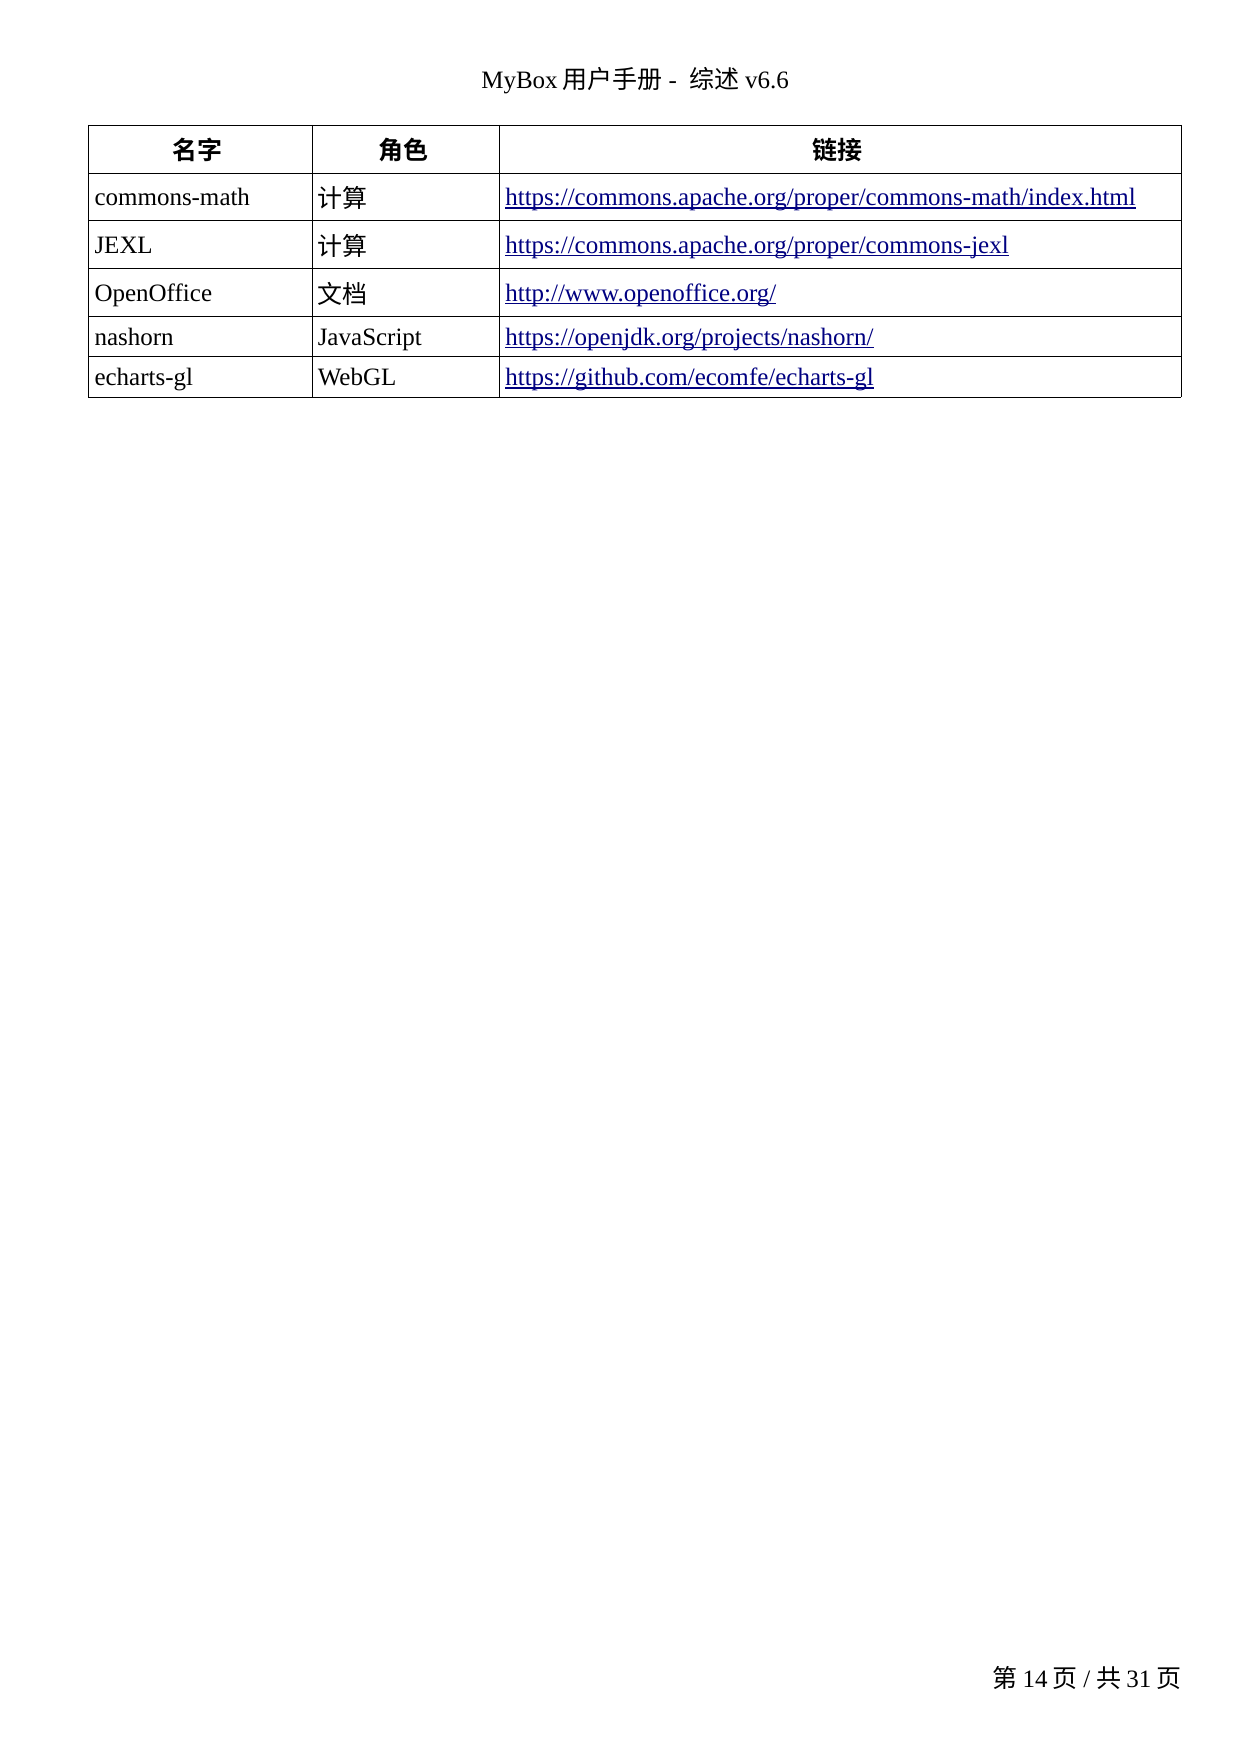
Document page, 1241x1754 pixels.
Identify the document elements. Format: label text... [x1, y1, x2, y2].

table_cell https://commons.apache.org/proper/commons-math/index.html [500, 174, 1181, 220]
table_cell 计算 [313, 174, 499, 220]
table_header 链接 [500, 126, 1181, 173]
table_cell 计算 [313, 221, 499, 268]
table_cell https://commons.apache.org/proper/commons-jexl [500, 221, 1181, 268]
table_cell nashorn [89, 317, 312, 356]
table_cell 文档 [313, 269, 499, 316]
table_cell https://github.com/ecomfe/echarts-gl [500, 357, 1181, 397]
table_cell https://openjdk.org/projects/nashorn/ [500, 317, 1181, 356]
table_cell OpenOffice [89, 269, 312, 316]
table_cell http://www.openoffice.org/ [500, 269, 1181, 316]
table_cell echarts-gl [89, 357, 312, 397]
table_cell JEXL [89, 221, 312, 268]
table_cell WebGL [313, 357, 499, 397]
table_header 角色 [313, 126, 499, 173]
table_header 名字 [89, 126, 312, 173]
table_cell JavaScript [313, 317, 499, 356]
table_cell commons-math [89, 174, 312, 220]
